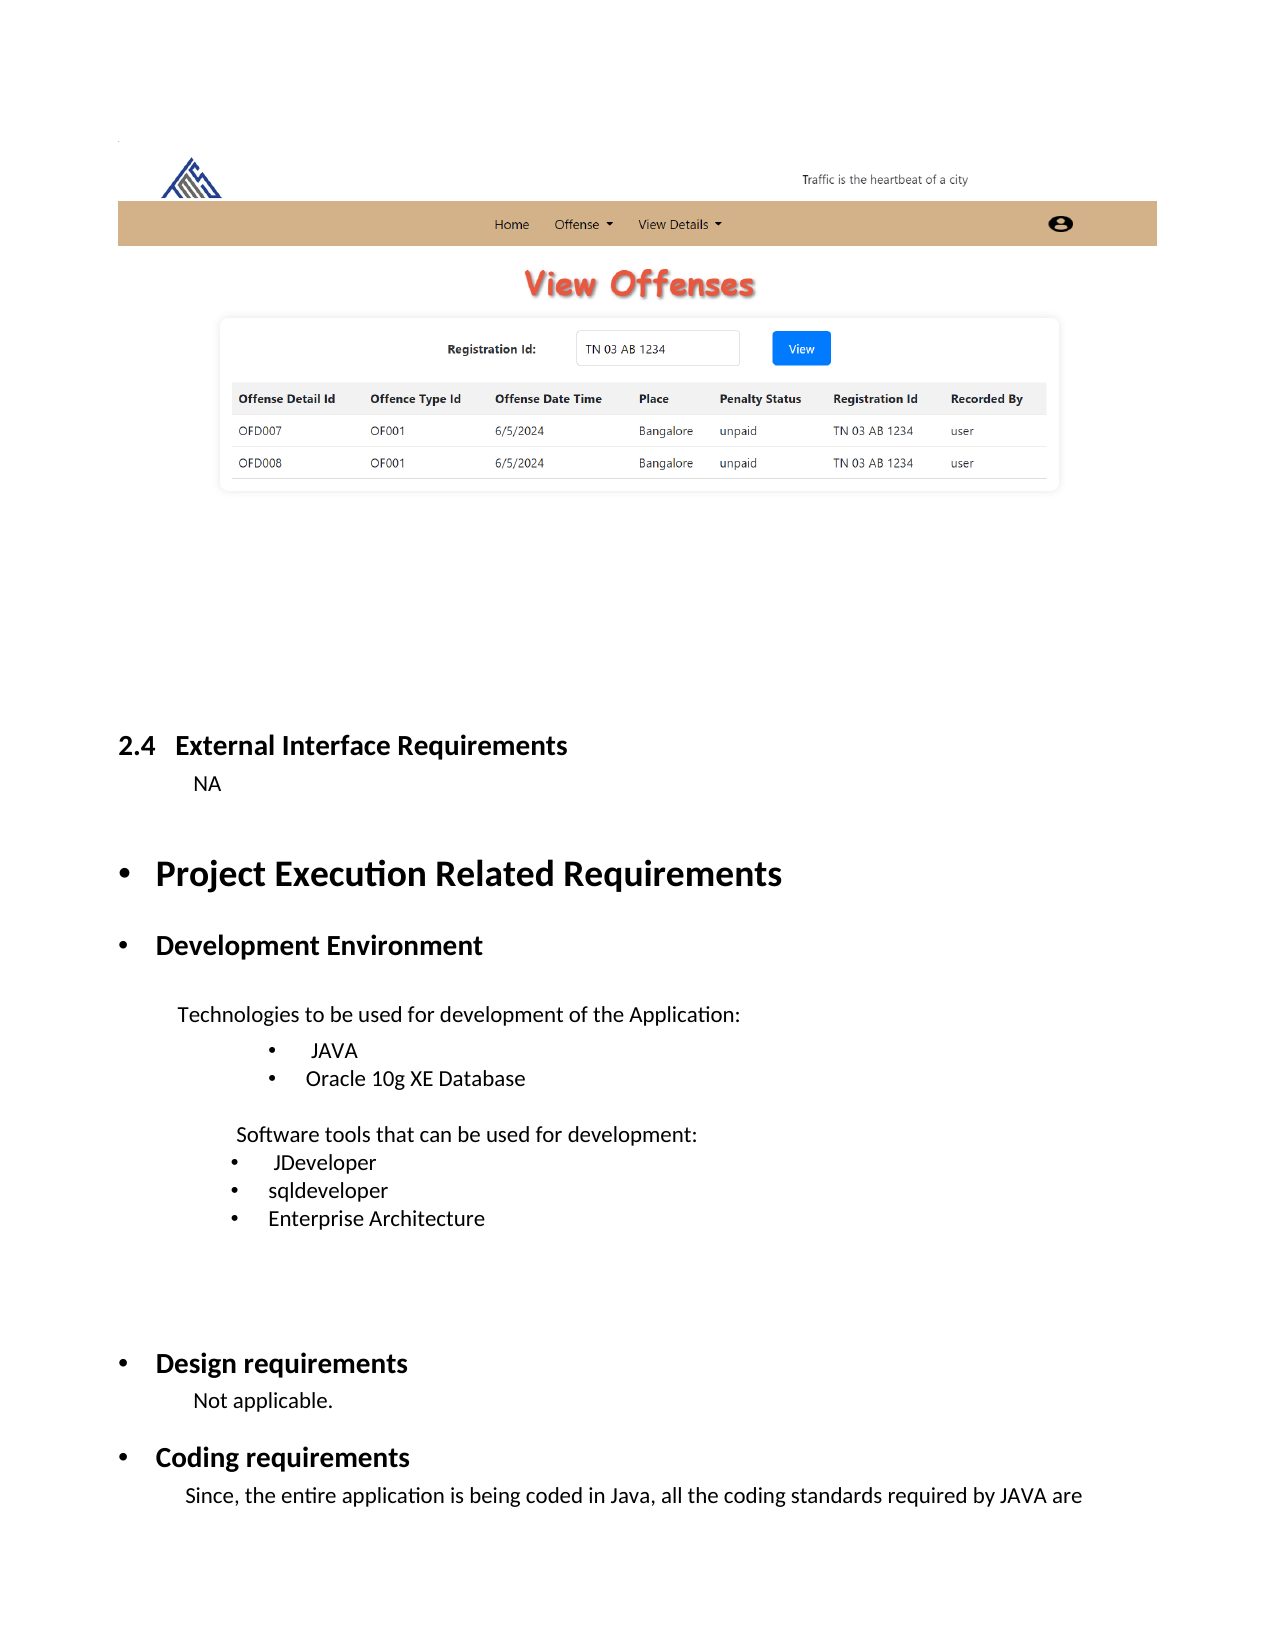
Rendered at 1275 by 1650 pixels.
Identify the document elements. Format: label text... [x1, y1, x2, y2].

text 2.4 External Interface Requirements [118, 656, 1157, 763]
list Development Environment [81, 927, 1157, 963]
text Not applicable. [118, 1387, 1157, 1414]
list Oracle 10g XE Database [268, 1064, 1157, 1092]
list Design requirements [81, 1345, 1157, 1380]
list JDeveloper [231, 1148, 1157, 1176]
list Enterprise Architecture [231, 1204, 1157, 1232]
list Coding requirements [81, 1439, 1157, 1475]
list Project Execution Related Requirements [81, 850, 1157, 896]
text NA [193, 769, 1157, 797]
picture [118, 141, 1157, 597]
text Software tools that can be used for development: [118, 1120, 1157, 1148]
list JAVA [268, 1036, 1157, 1064]
text Since, the entire application is being coded in Java, all the coding standards required by JAVA are [118, 1481, 1157, 1509]
text Technologies to be used for development of the Application: [118, 994, 1157, 1030]
list sqldeveloper [231, 1176, 1157, 1204]
